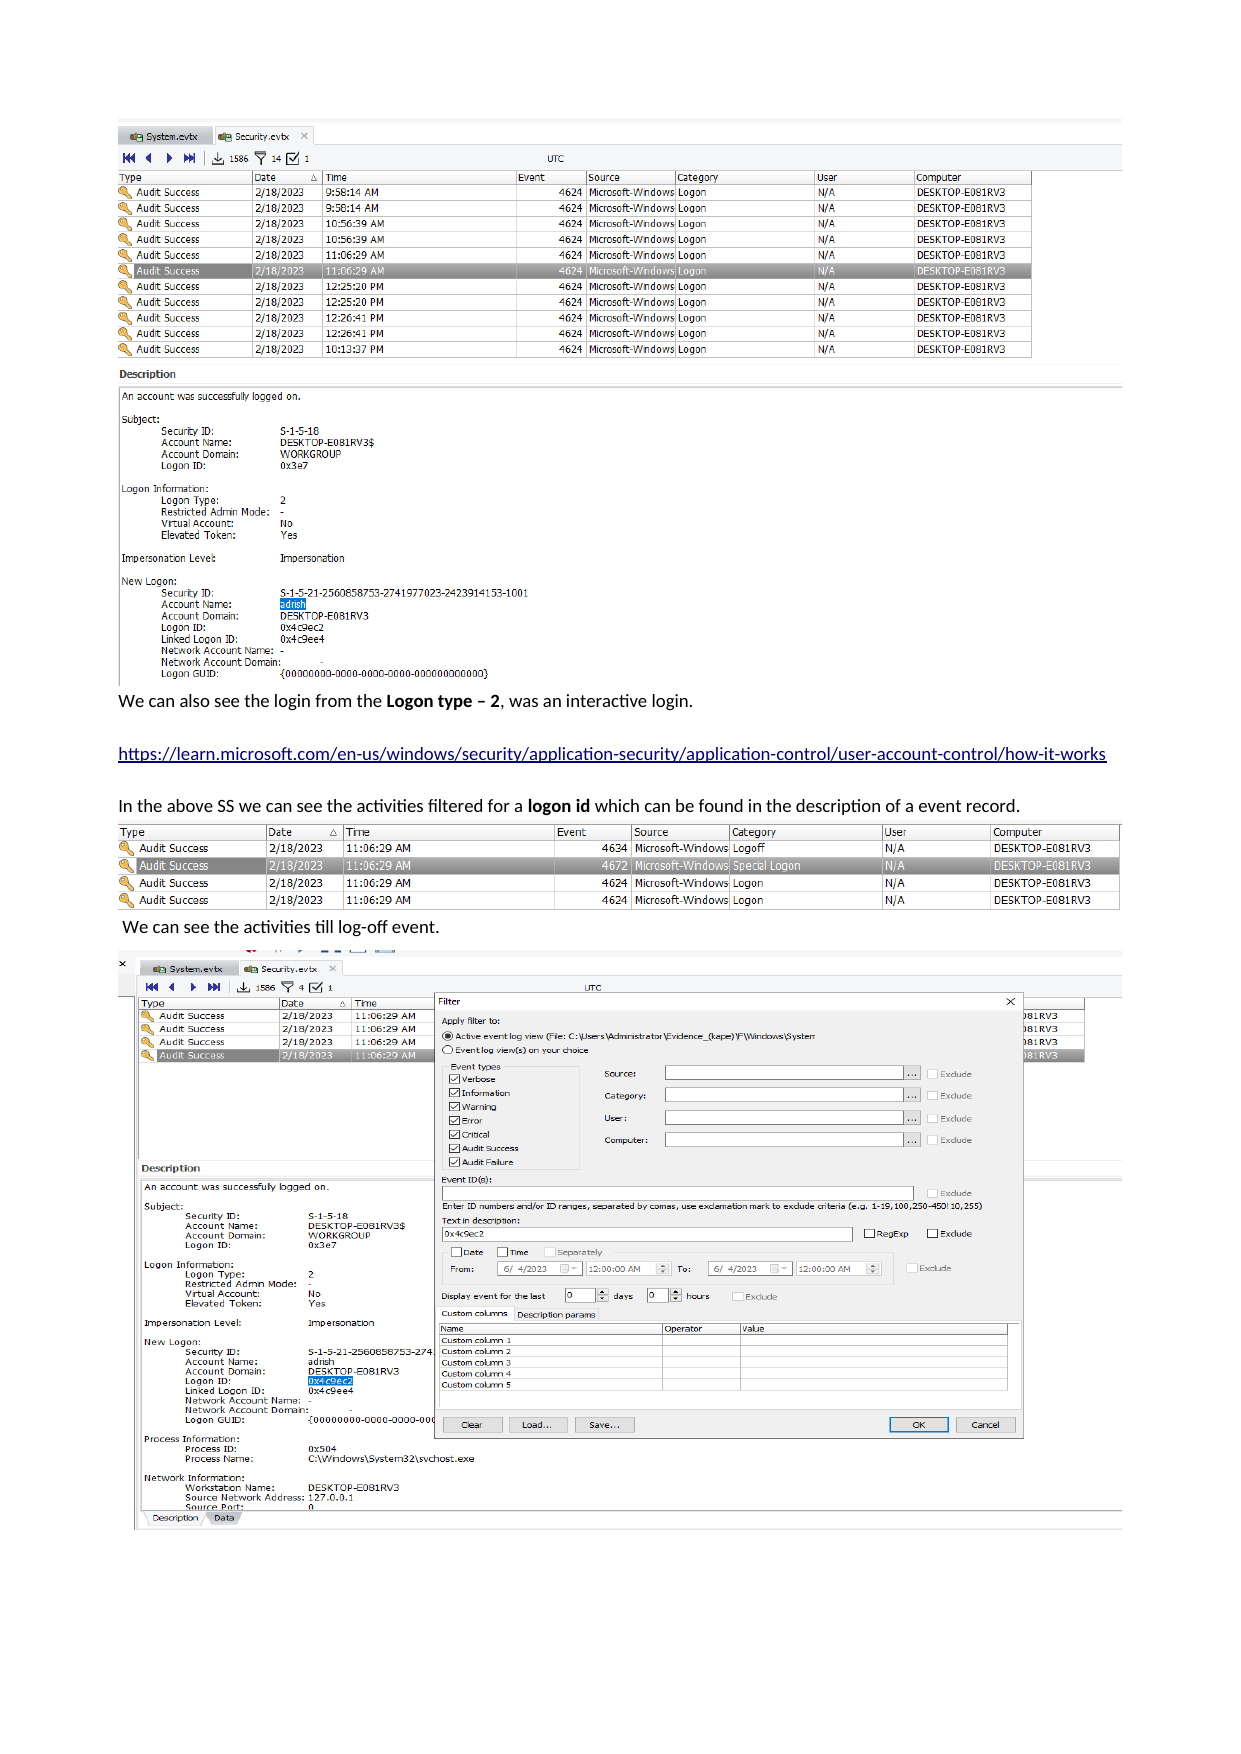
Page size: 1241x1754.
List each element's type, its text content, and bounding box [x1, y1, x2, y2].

text https://learn.microsoft.com/en-us/windows/security/application-security/application-control/user-account-control/how-it-works [118, 742, 1122, 765]
text We can see the activities till log-off event. [118, 912, 1122, 938]
text In the above SS we can see the activities filtered for a logon id which can be found in the description of a event record. [118, 794, 1122, 817]
text We can also see the login from the Logon type – 2, was an interactive login. [118, 686, 1122, 712]
picture [118, 820, 1123, 912]
picture [118, 118, 1123, 686]
picture [118, 950, 1123, 1530]
